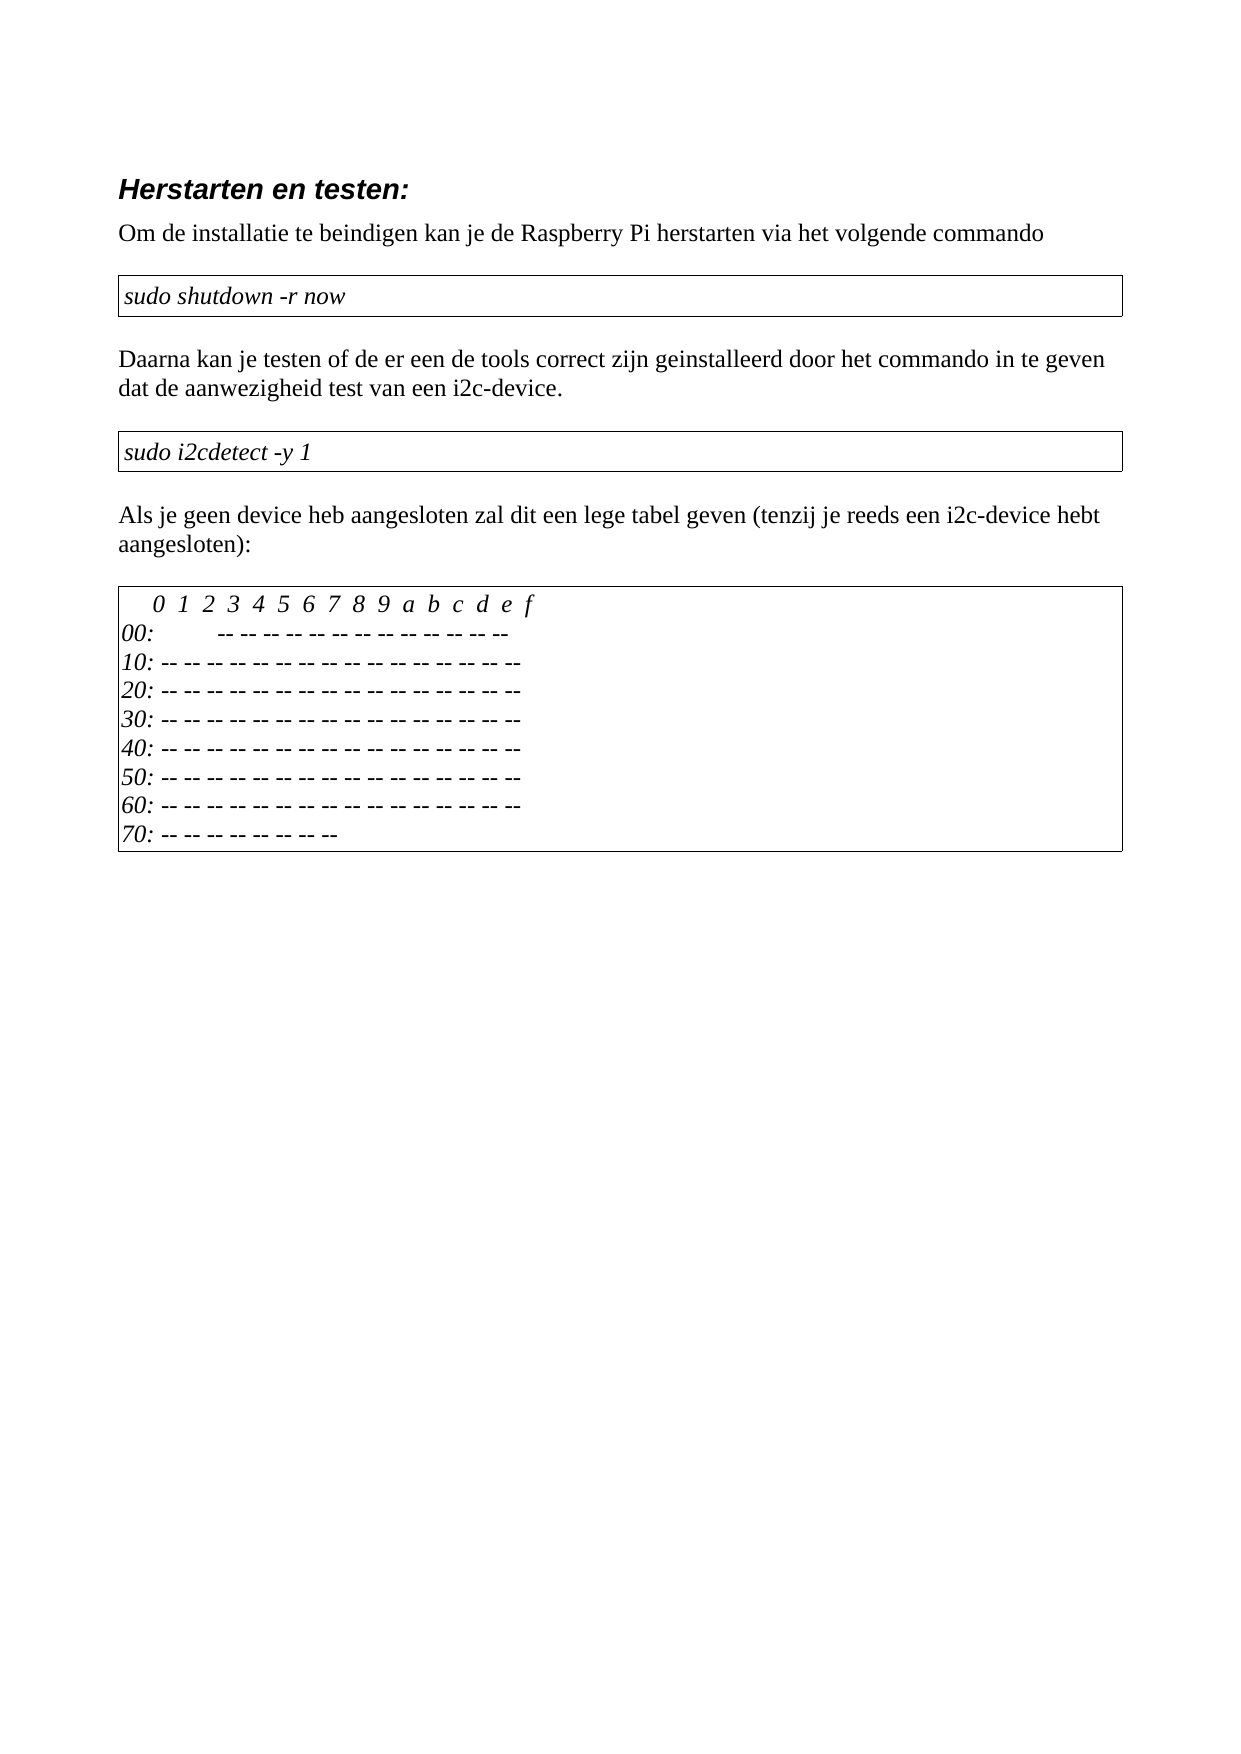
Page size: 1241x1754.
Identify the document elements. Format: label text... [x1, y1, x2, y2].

text 30: -- -- -- -- -- -- -- -- -- -- -- -- -- -- -- -- [119, 701, 1122, 730]
text 40: -- -- -- -- -- -- -- -- -- -- -- -- -- -- -- -- [119, 730, 1122, 759]
text 50: -- -- -- -- -- -- -- -- -- -- -- -- -- -- -- -- [119, 759, 1122, 787]
table_header sudo i2cdetect -y 1 [119, 432, 1122, 471]
text Als je geen device heb aangesloten zal dit een lege tabel geven (tenzij je reeds een i2c-device hebt aangesloten): [118, 500, 1122, 557]
text 70: -- -- -- -- -- -- -- -- [119, 816, 1122, 851]
text 10: -- -- -- -- -- -- -- -- -- -- -- -- -- -- -- -- [119, 644, 1122, 672]
text Daarna kan je testen of de er een de tools correct zijn geinstalleerd door het commando in te geven dat de aanwezigheid test van een i2c-device. [118, 344, 1122, 402]
subtitle Herstarten en testen: [118, 172, 1122, 205]
text 00: -- -- -- -- -- -- -- -- -- -- -- -- -- [119, 615, 1122, 644]
text 20: -- -- -- -- -- -- -- -- -- -- -- -- -- -- -- -- [119, 672, 1122, 701]
table_header sudo shutdown -r now [119, 276, 1122, 316]
text Om de installatie te beindigen kan je de Raspberry Pi herstarten via het volgende commando [118, 218, 1122, 247]
text 60: -- -- -- -- -- -- -- -- -- -- -- -- -- -- -- -- [119, 787, 1122, 816]
text 0 1 2 3 4 5 6 7 8 9 a b c d e f [119, 587, 1122, 615]
